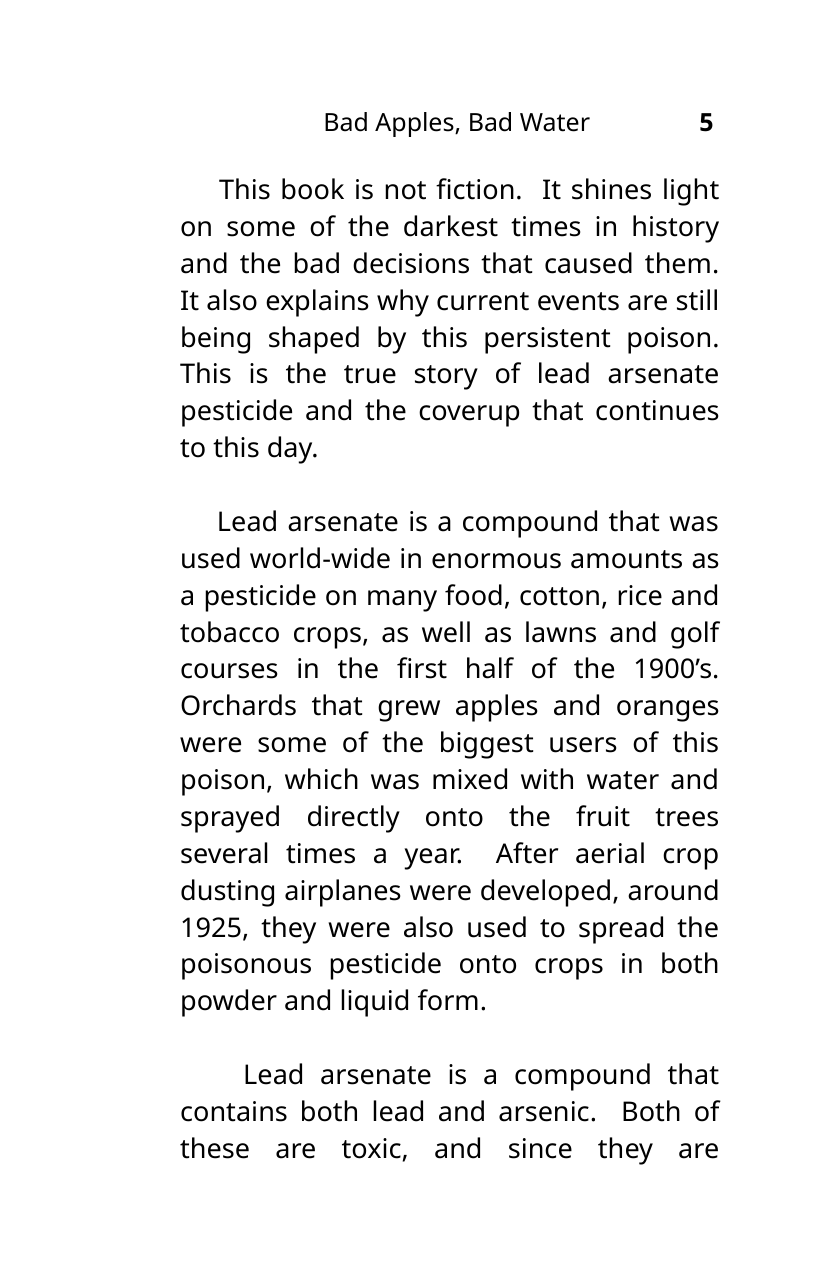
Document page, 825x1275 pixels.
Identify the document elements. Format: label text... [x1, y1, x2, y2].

text Lead arsenate is a compound that was used world-wide in enormous amounts as a pesticide on many food, cotton, rice and tobacco crops, as well as lawns and golf courses in the first half of the 1900’s. Orchards that grew apples and oranges were some of the biggest users of this poison, which was mixed with water and sprayed directly onto the fruit trees several times a year. After aerial crop dusting airplanes were developed, around 1925, they were also used to spread the poisonous pesticide onto crops in both powder and liquid form. [180, 502, 720, 1019]
text Lead arsenate is a compound that contains both lead and arsenic. Both of these are toxic, and since they are [180, 1056, 720, 1166]
text This book is not fiction. It shines light on some of the darkest times in history and the bad decisions that caused them. It also explains why current events are still being shaped by this persistent poison. This is the true story of lead arsenate pesticide and the coverup that continues to this day. [180, 171, 720, 466]
